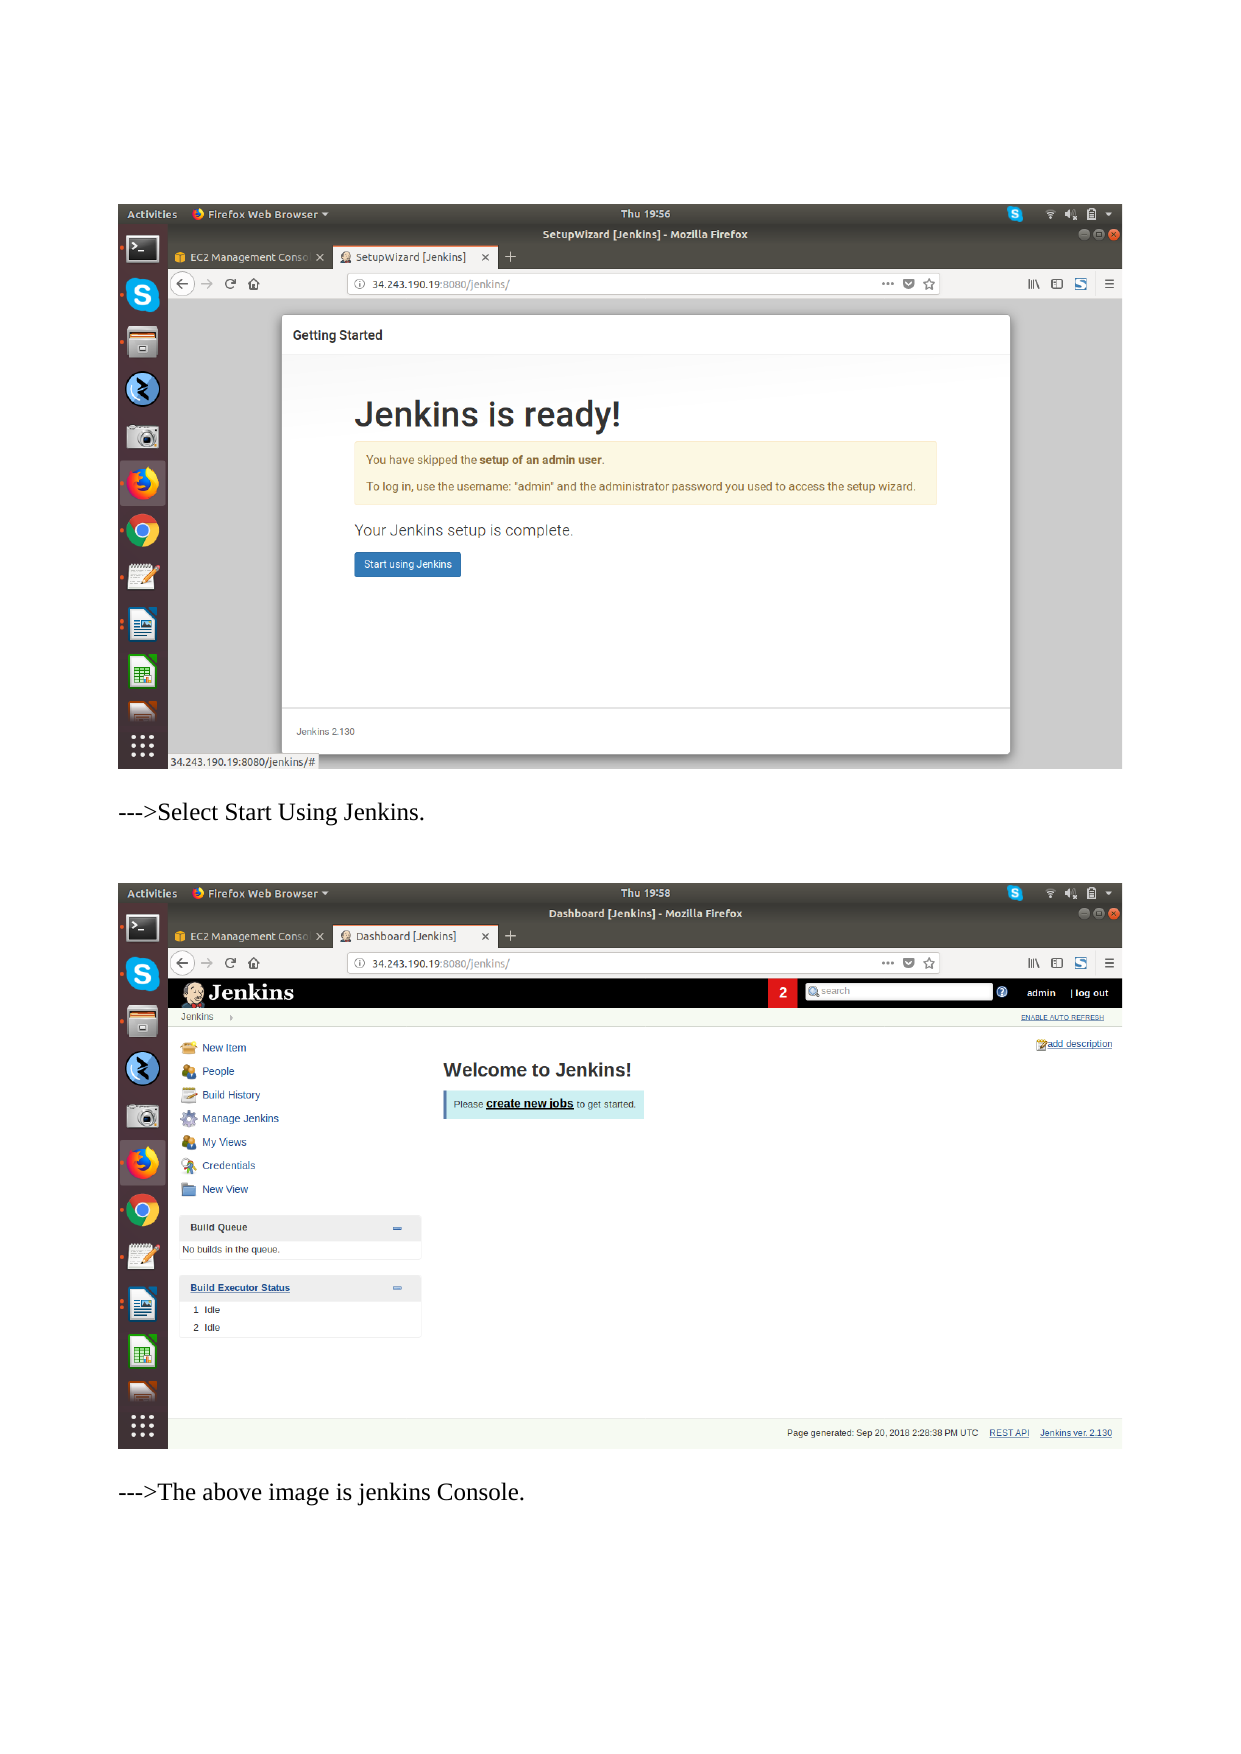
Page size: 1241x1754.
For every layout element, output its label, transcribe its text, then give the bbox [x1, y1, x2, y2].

text --->The above image is jenkins Console. [118, 1477, 1122, 1506]
text --->Select Start Using Jenkins. [118, 797, 1122, 826]
picture [118, 883, 1123, 1449]
picture [118, 204, 1123, 769]
